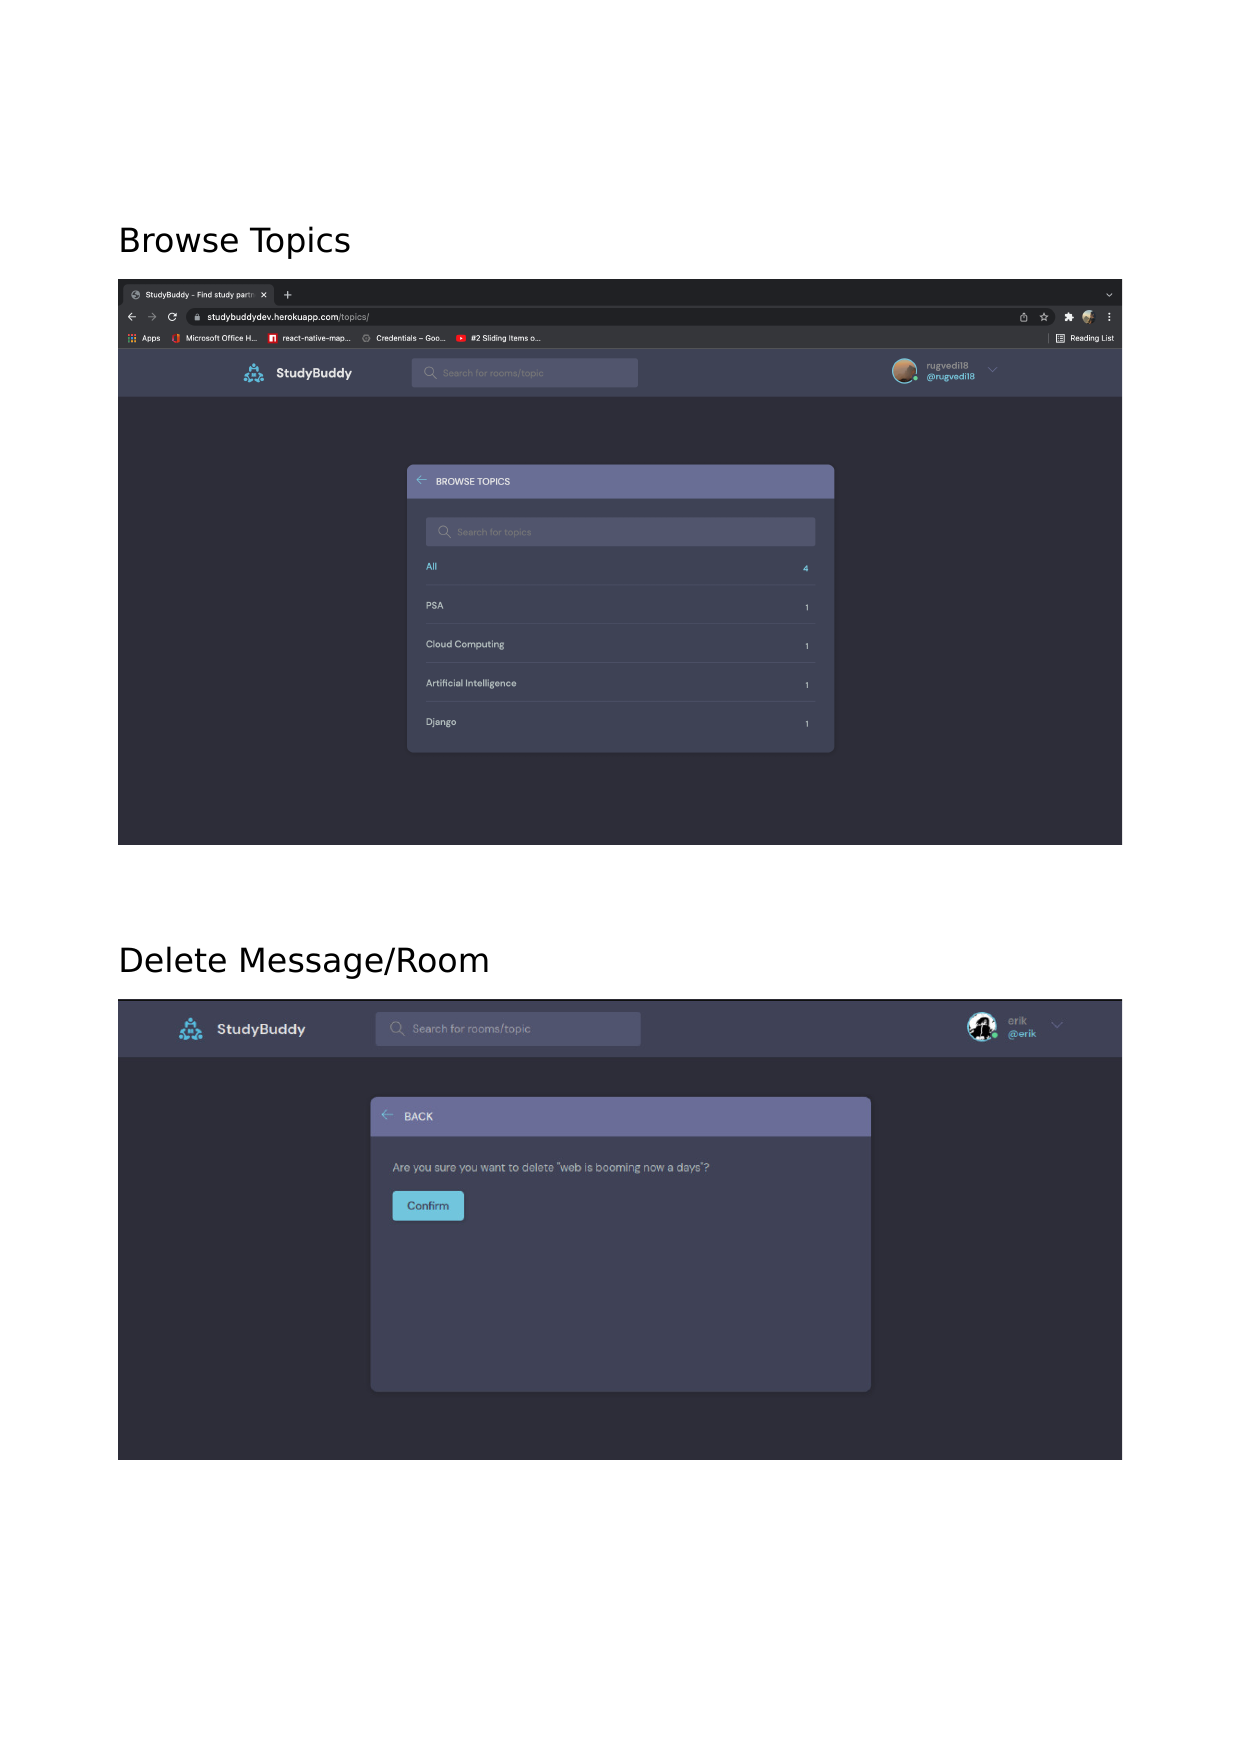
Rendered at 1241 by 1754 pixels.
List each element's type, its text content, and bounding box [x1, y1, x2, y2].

picture [118, 999, 1123, 1460]
text Delete Message/Room [118, 942, 1122, 980]
text Browse Topics [118, 222, 1122, 260]
picture [118, 279, 1123, 845]
